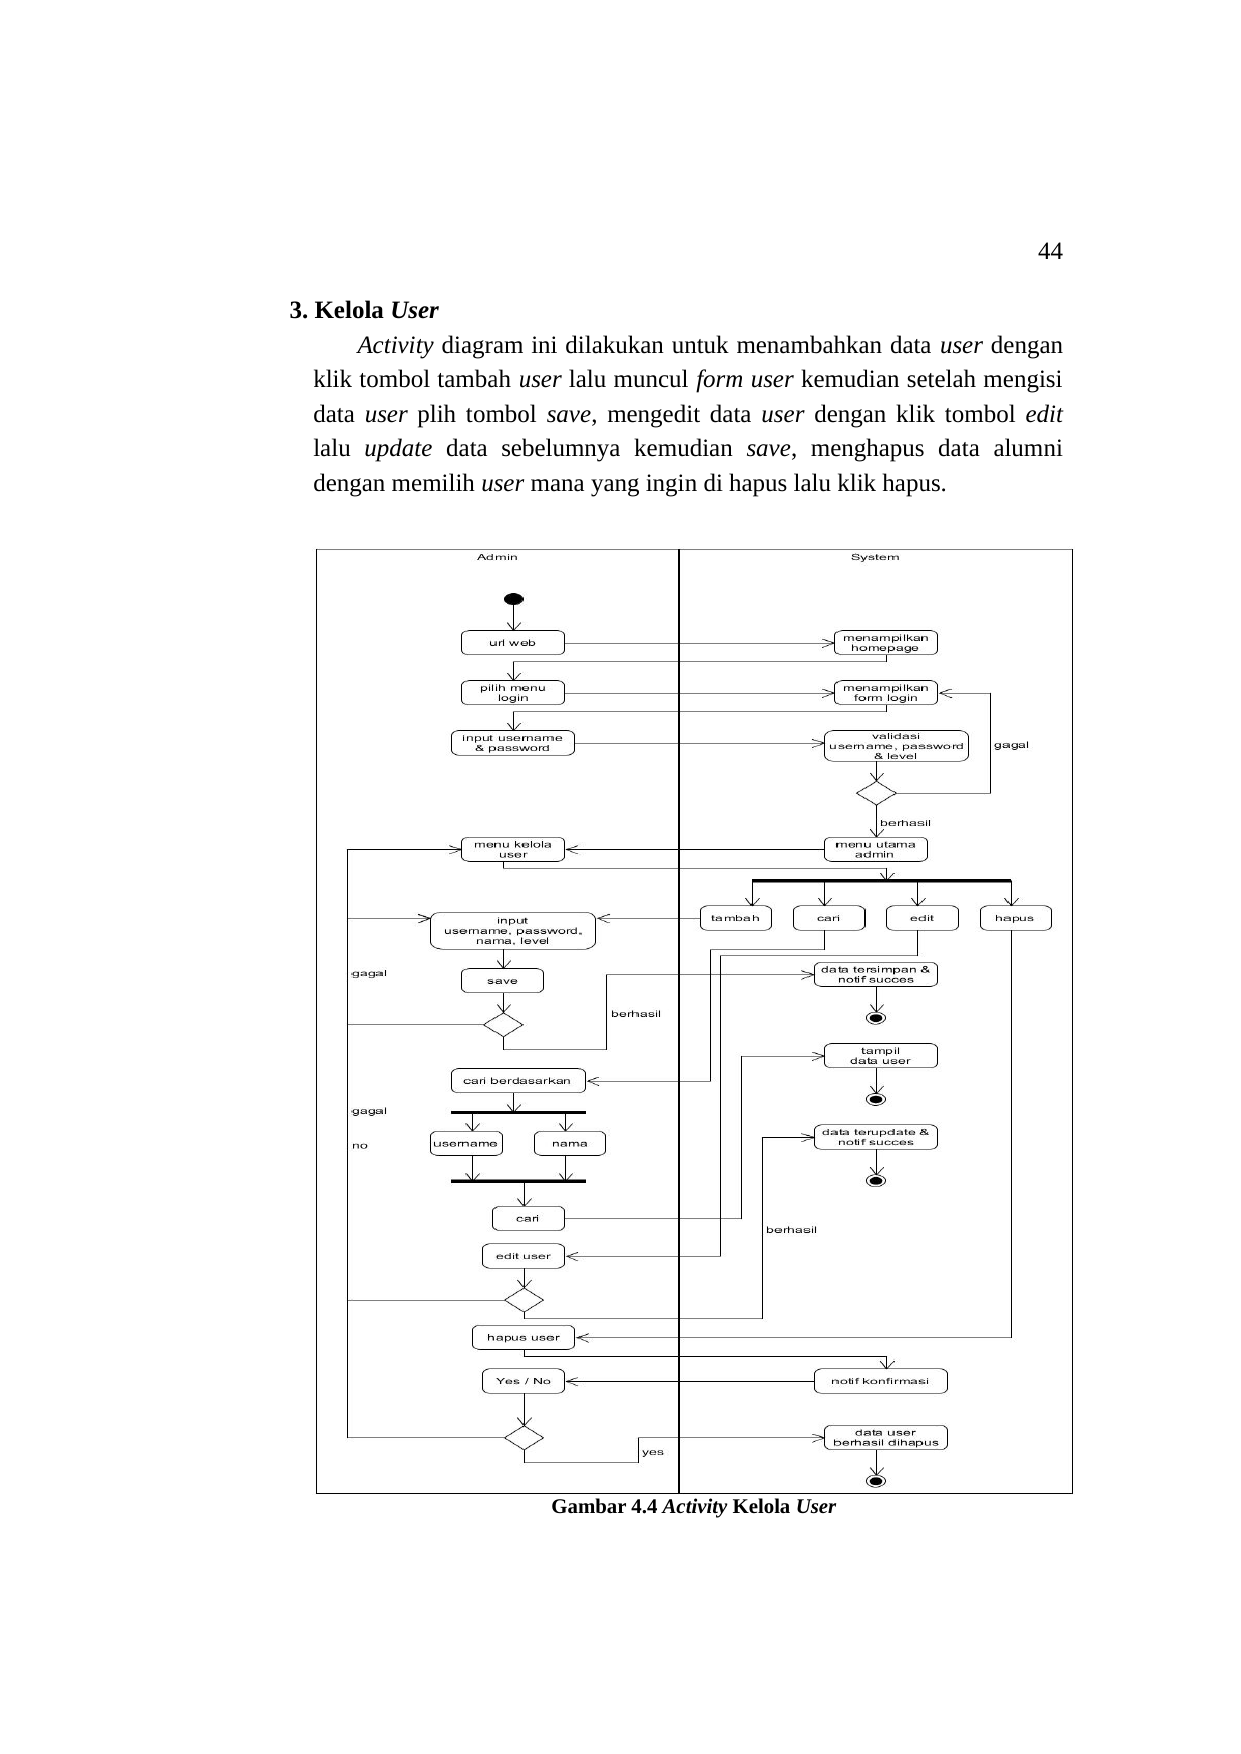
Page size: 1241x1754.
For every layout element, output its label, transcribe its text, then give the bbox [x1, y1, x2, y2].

picture [296, 537, 1094, 1495]
text Gambar 4.4 Activity Kelola User [296, 1495, 1093, 1518]
text Activity diagram ini dilakukan untuk menambahkan data user dengan klik tombol tambah user lalu muncul form user kemudian setelah mengisi data user plih tombol save, mengedit data user dengan klik tombol edit lalu update data sebelumnya kemudian save, menghapus data alumni dengan memilih user mana yang ingin di hapus lalu klik hapus. [313, 330, 1063, 496]
text 3. Kelola User [289, 295, 1063, 324]
